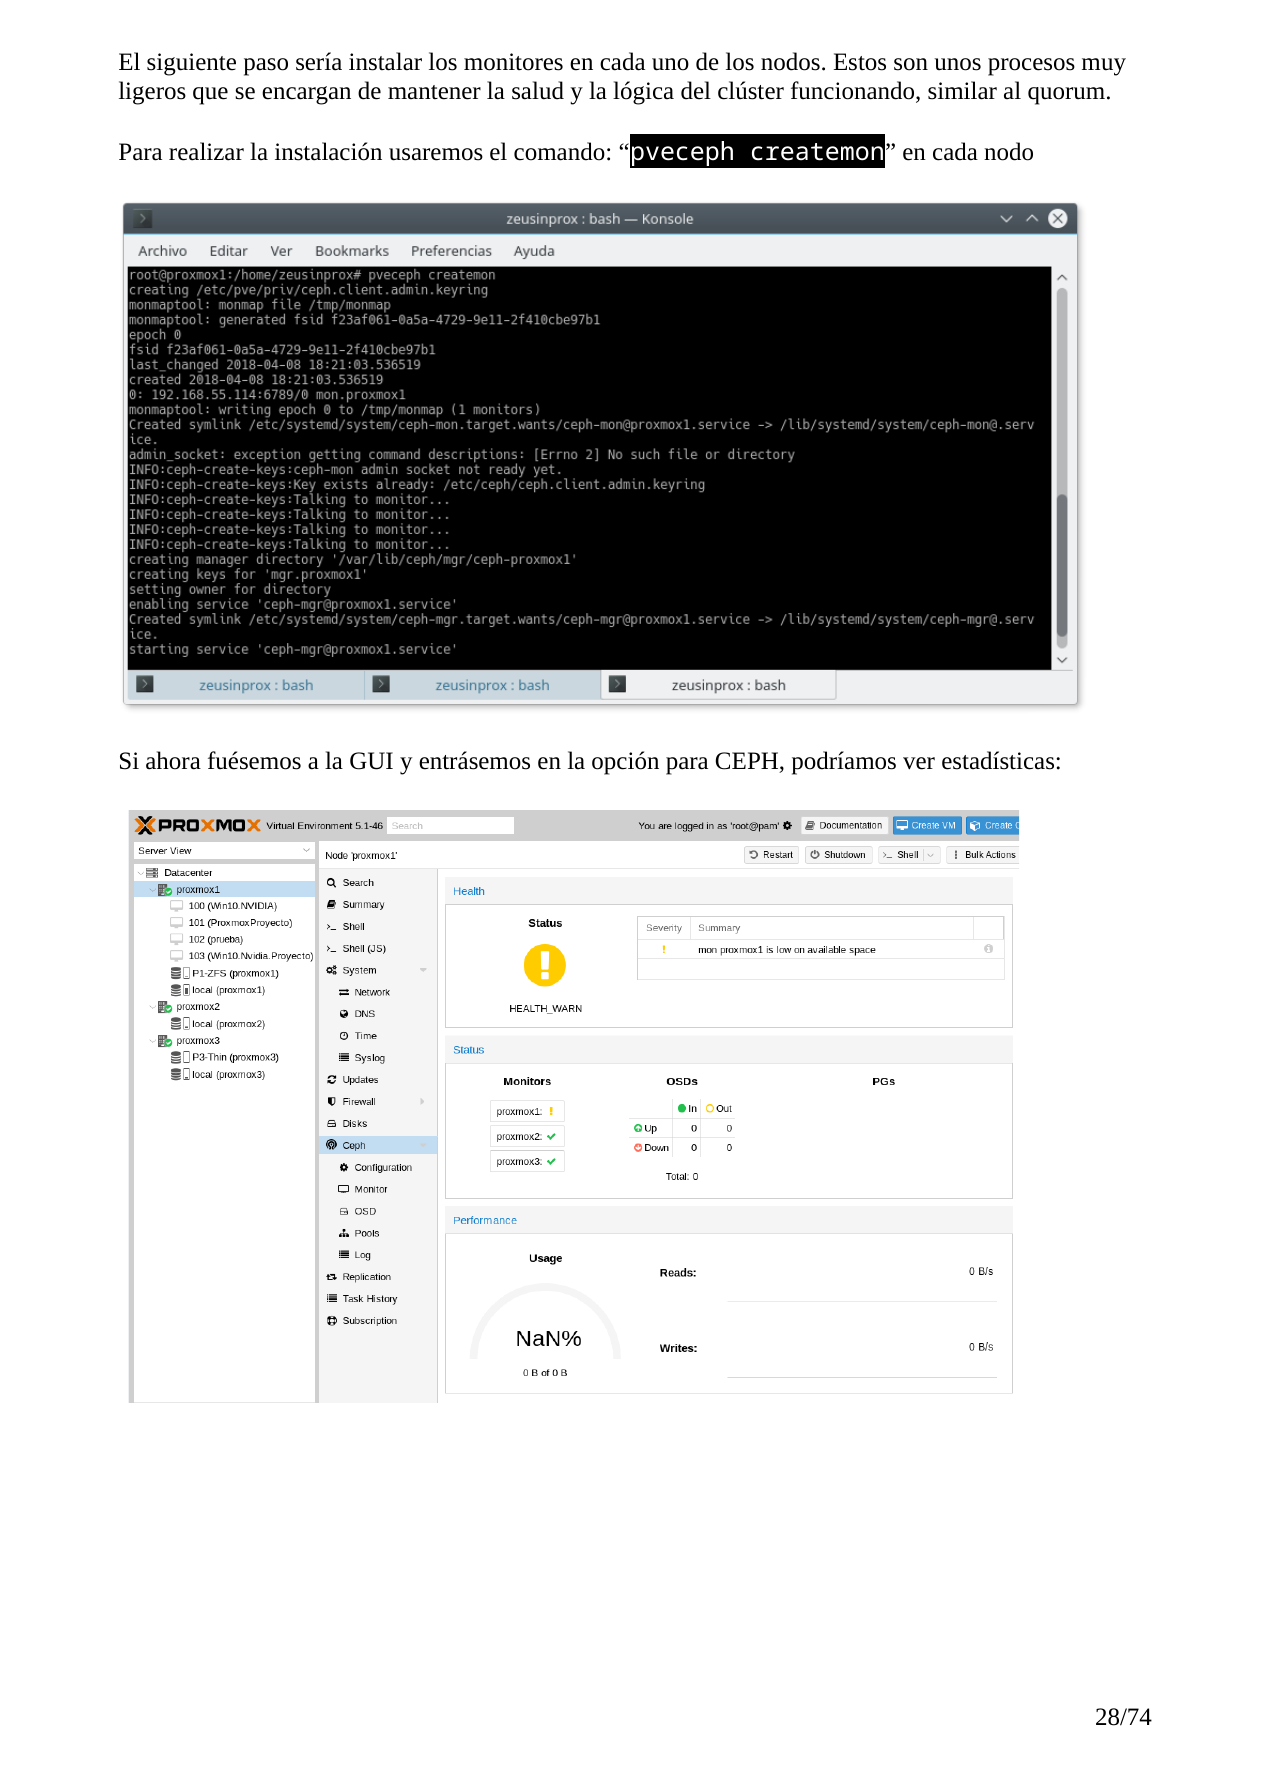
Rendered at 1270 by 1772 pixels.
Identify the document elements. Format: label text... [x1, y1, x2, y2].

text Si ahora fuésemos a la GUI y entrásemos en la opción para CEPH, podríamos ver estadísticas: [118, 746, 1152, 775]
picture [116, 196, 1091, 718]
text Para realizar la instalación usaremos el comando: “pveceph createmon” en cada nodo [118, 133, 1152, 168]
text El siguiente paso sería instalar los monitores en cada uno de los nodos. Estos son unos procesos muy ligeros que se encargan de mantener la salud y la lógica del clúster funcionando, similar al quorum. [118, 47, 1152, 105]
picture [128, 810, 1020, 1403]
